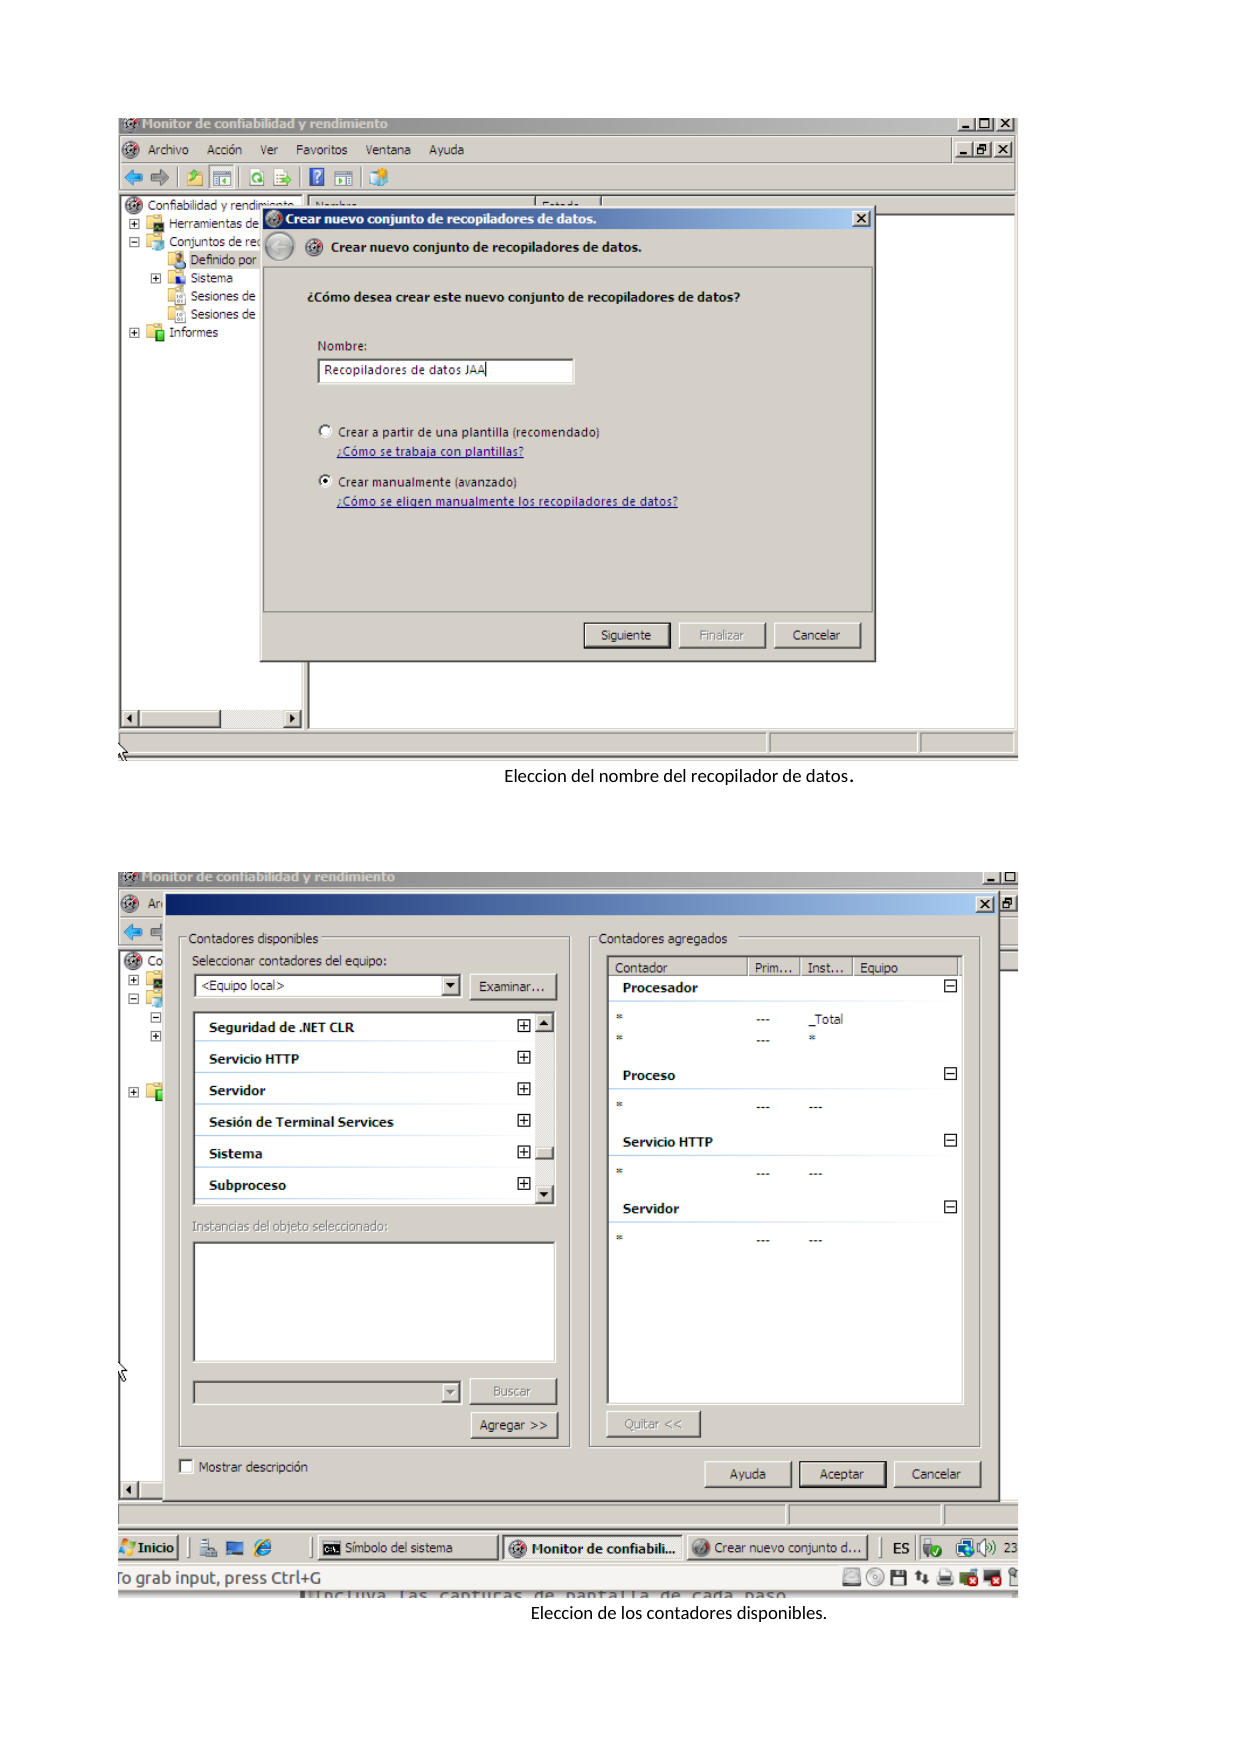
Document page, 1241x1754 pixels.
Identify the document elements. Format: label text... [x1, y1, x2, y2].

text Eleccion del nombre del recopilador de datos. [118, 760, 1122, 788]
text Eleccion de los contadores disponibles. [118, 1597, 1122, 1625]
